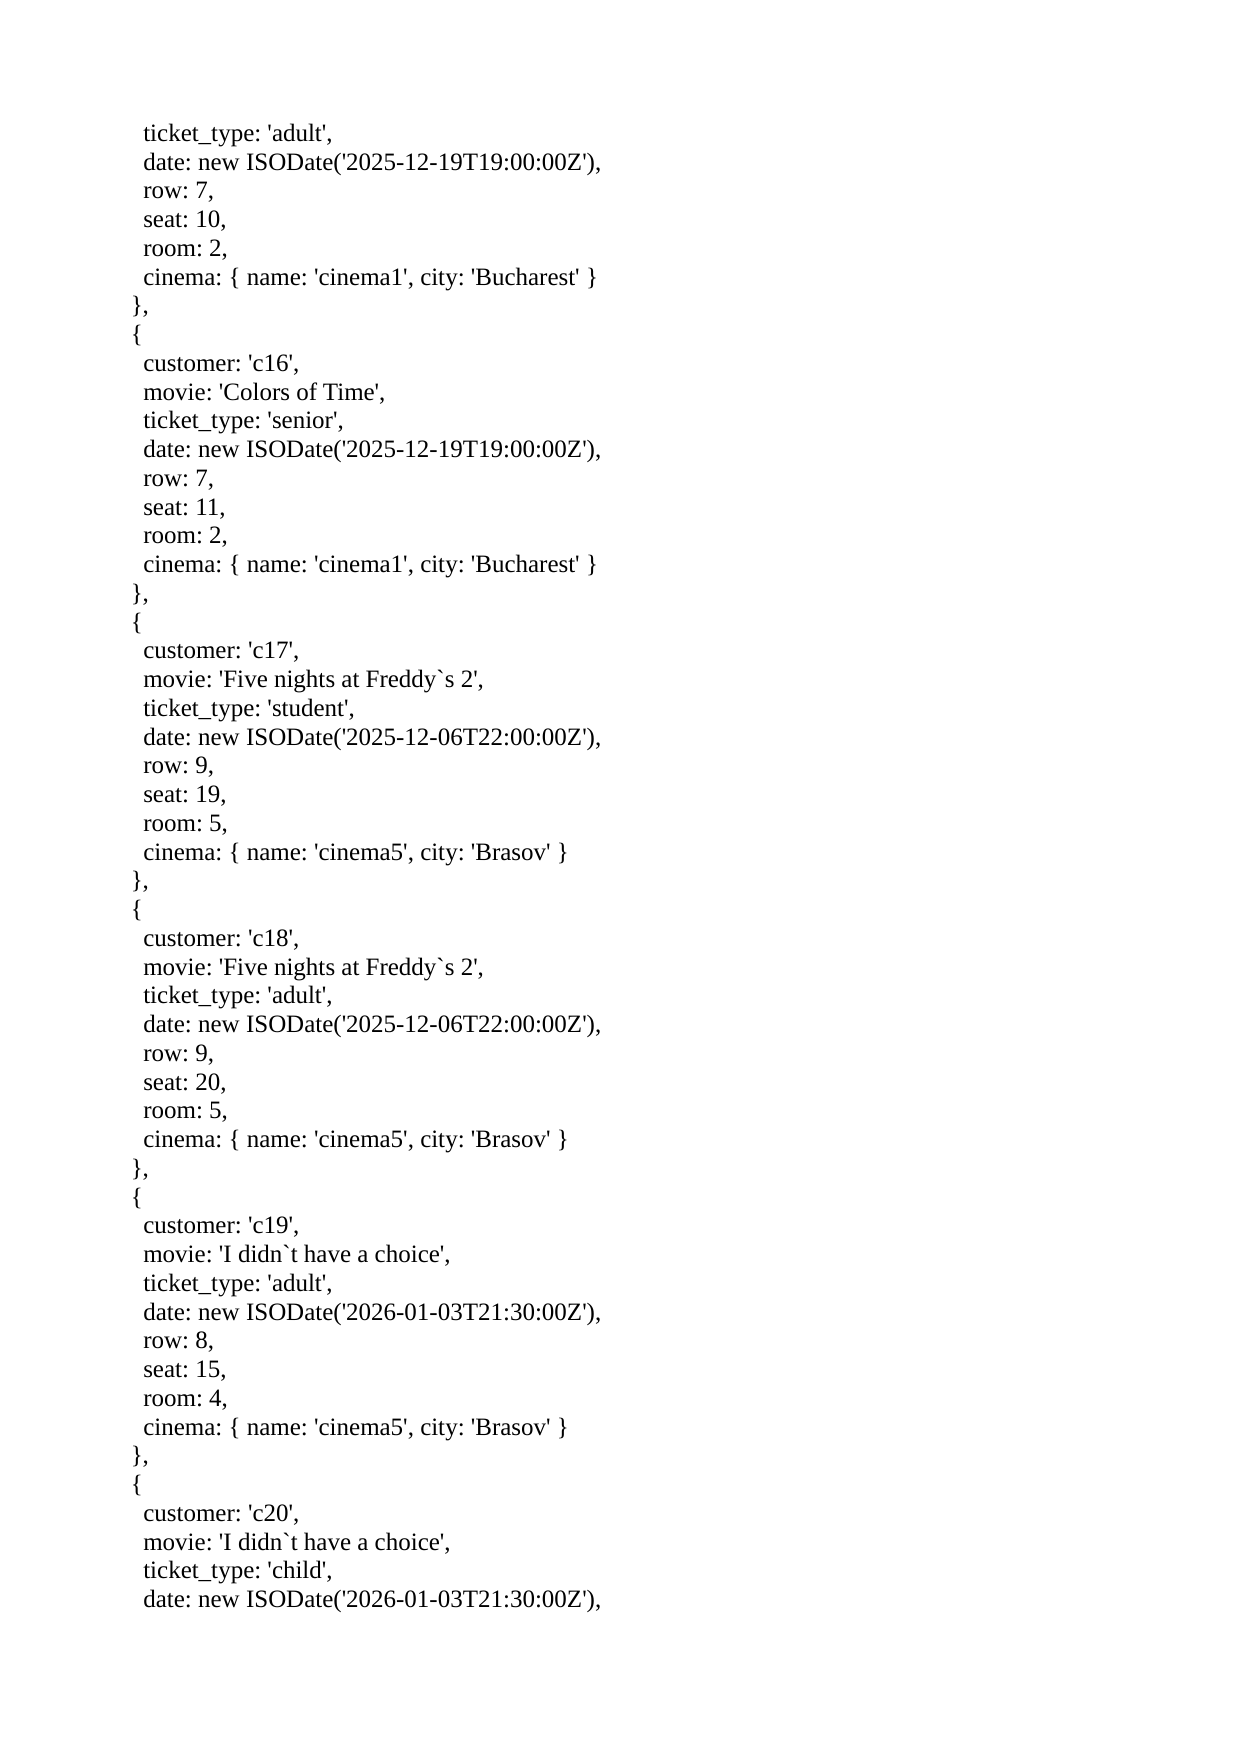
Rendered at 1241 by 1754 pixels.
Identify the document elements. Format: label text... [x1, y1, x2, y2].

text }, [118, 578, 1122, 607]
text seat: 20, [118, 1067, 1122, 1096]
text movie: 'Colors of Time', [118, 377, 1122, 406]
text customer: 'c20', [118, 1498, 1122, 1527]
text { [118, 894, 1122, 923]
text ticket_type: 'child', [118, 1556, 1122, 1584]
text { [118, 607, 1122, 636]
text ticket_type: 'adult', [118, 118, 1122, 147]
text room: 5, [118, 808, 1122, 837]
text room: 2, [118, 521, 1122, 549]
text }, [118, 866, 1122, 894]
text cinema: { name: 'cinema5', city: 'Brasov' } [118, 837, 1122, 866]
text movie: 'Five nights at Freddy`s 2', [118, 664, 1122, 693]
text movie: 'I didn`t have a choice', [118, 1527, 1122, 1556]
text room: 4, [118, 1383, 1122, 1412]
text seat: 19, [118, 779, 1122, 808]
text room: 2, [118, 233, 1122, 262]
text movie: 'Five nights at Freddy`s 2', [118, 952, 1122, 981]
text { [118, 1182, 1122, 1211]
text customer: 'c18', [118, 923, 1122, 952]
text ticket_type: 'adult', [118, 1268, 1122, 1297]
text room: 5, [118, 1096, 1122, 1124]
text row: 9, [118, 1038, 1122, 1067]
text }, [118, 1153, 1122, 1182]
text date: new ISODate('2025-12-19T19:00:00Z'), [118, 434, 1122, 463]
text seat: 10, [118, 204, 1122, 233]
text customer: 'c16', [118, 348, 1122, 377]
text customer: 'c17', [118, 636, 1122, 664]
text cinema: { name: 'cinema5', city: 'Brasov' } [118, 1412, 1122, 1441]
text date: new ISODate('2026-01-03T21:30:00Z'), [118, 1584, 1122, 1613]
text date: new ISODate('2025-12-19T19:00:00Z'), [118, 147, 1122, 176]
text ticket_type: 'senior', [118, 406, 1122, 434]
text movie: 'I didn`t have a choice', [118, 1239, 1122, 1268]
text date: new ISODate('2025-12-06T22:00:00Z'), [118, 1009, 1122, 1038]
text }, [118, 291, 1122, 319]
text date: new ISODate('2025-12-06T22:00:00Z'), [118, 722, 1122, 751]
text date: new ISODate('2026-01-03T21:30:00Z'), [118, 1297, 1122, 1326]
text cinema: { name: 'cinema1', city: 'Bucharest' } [118, 549, 1122, 578]
text row: 9, [118, 751, 1122, 779]
text row: 7, [118, 176, 1122, 204]
text customer: 'c19', [118, 1211, 1122, 1239]
text { [118, 1469, 1122, 1498]
text row: 7, [118, 463, 1122, 492]
text seat: 11, [118, 492, 1122, 521]
text seat: 15, [118, 1354, 1122, 1383]
text cinema: { name: 'cinema1', city: 'Bucharest' } [118, 262, 1122, 291]
text ticket_type: 'adult', [118, 981, 1122, 1009]
text cinema: { name: 'cinema5', city: 'Brasov' } [118, 1124, 1122, 1153]
text { [118, 319, 1122, 348]
text ticket_type: 'student', [118, 693, 1122, 722]
text row: 8, [118, 1326, 1122, 1354]
text }, [118, 1441, 1122, 1469]
